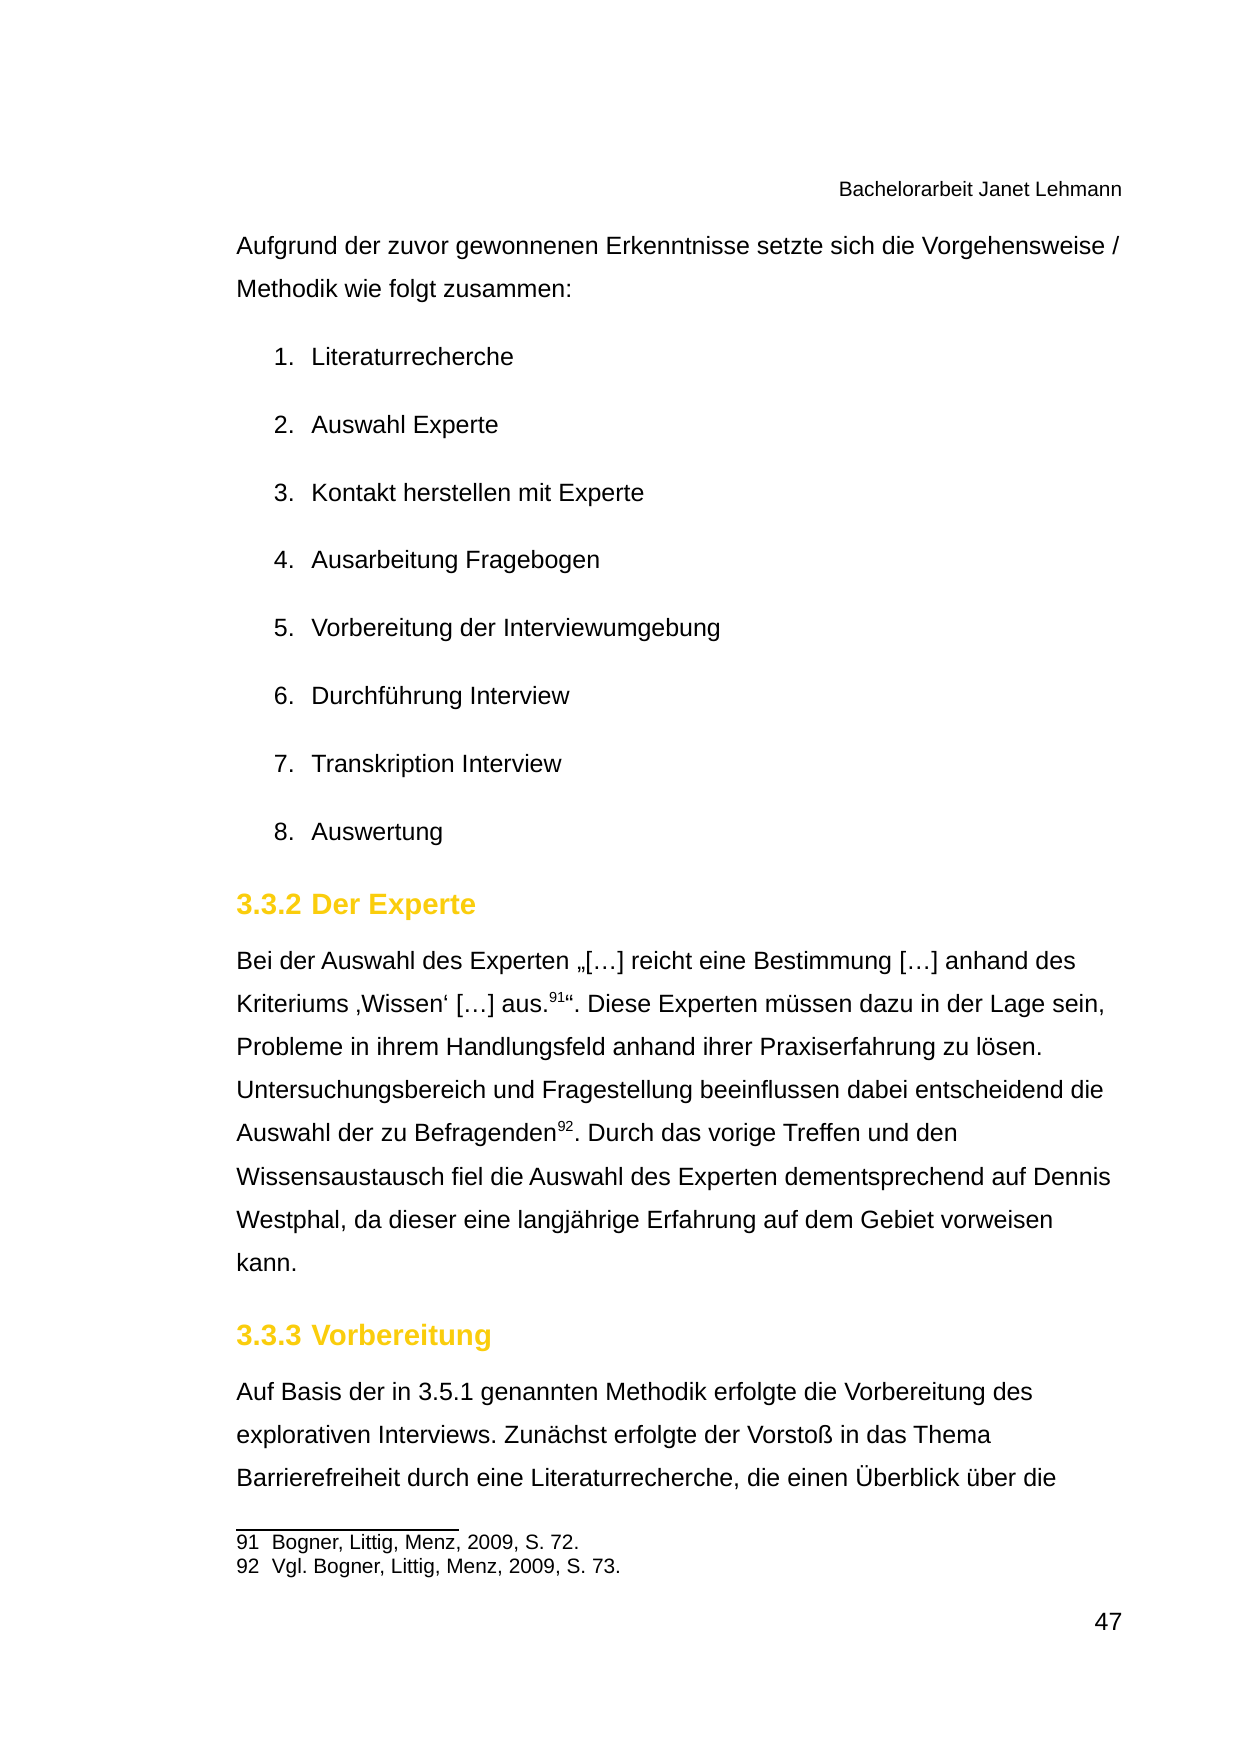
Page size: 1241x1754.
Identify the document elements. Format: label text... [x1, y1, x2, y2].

list Auswertung [274, 817, 1122, 846]
subtitle Der Experte [236, 887, 1122, 921]
subtitle Vorbereitung [236, 1318, 1122, 1352]
list Auswahl Experte [274, 409, 1122, 438]
text Aufgrund der zuvor gewonnenen Erkenntnisse setzte sich die Vorgehensweise / Methodik wie folgt zusammen: [236, 231, 1122, 302]
list Ausarbeitung Fragebogen [274, 545, 1122, 574]
list Kontakt herstellen mit Experte [274, 477, 1122, 506]
list Literaturrecherche [274, 342, 1122, 370]
list Durchführung Interview [274, 681, 1122, 710]
text Bei der Auswahl des Experten „[…] reicht eine Bestimmung […] anhand des Kriteriums ‚Wissen‘ […] aus.“. Diese Experten müssen dazu in der Lage sein, Probleme in ihrem Handlungsfeld anhand ihrer Praxiserfahrung zu lösen. Untersuchungsbereich und Fragestellung beeinflussen dabei entscheidend die Auswahl der zu Befragenden. Durch das vorige Treffen und den Wissensaustausch fiel die Auswahl des Experten dementsprechend auf Dennis Westphal, da dieser eine langjährige Erfahrung auf dem Gebiet vorweisen kann. [236, 946, 1122, 1276]
list Vorbereitung der Interviewumgebung [274, 613, 1122, 642]
text Vgl. Bogner, Littig, Menz, 2009, S. 73. [236, 1554, 1122, 1578]
text Bogner, Littig, Menz, 2009, S. 72. [236, 1530, 1122, 1554]
text Auf Basis der in 3.5.1 genannten Methodik erfolgte die Vorbereitung des explorativen Interviews. Zunächst erfolgte der Vorstoß in das Thema Barrierefreiheit durch eine Literaturrecherche, die einen Überblick über die [236, 1376, 1122, 1491]
list Transkription Interview [274, 749, 1122, 778]
